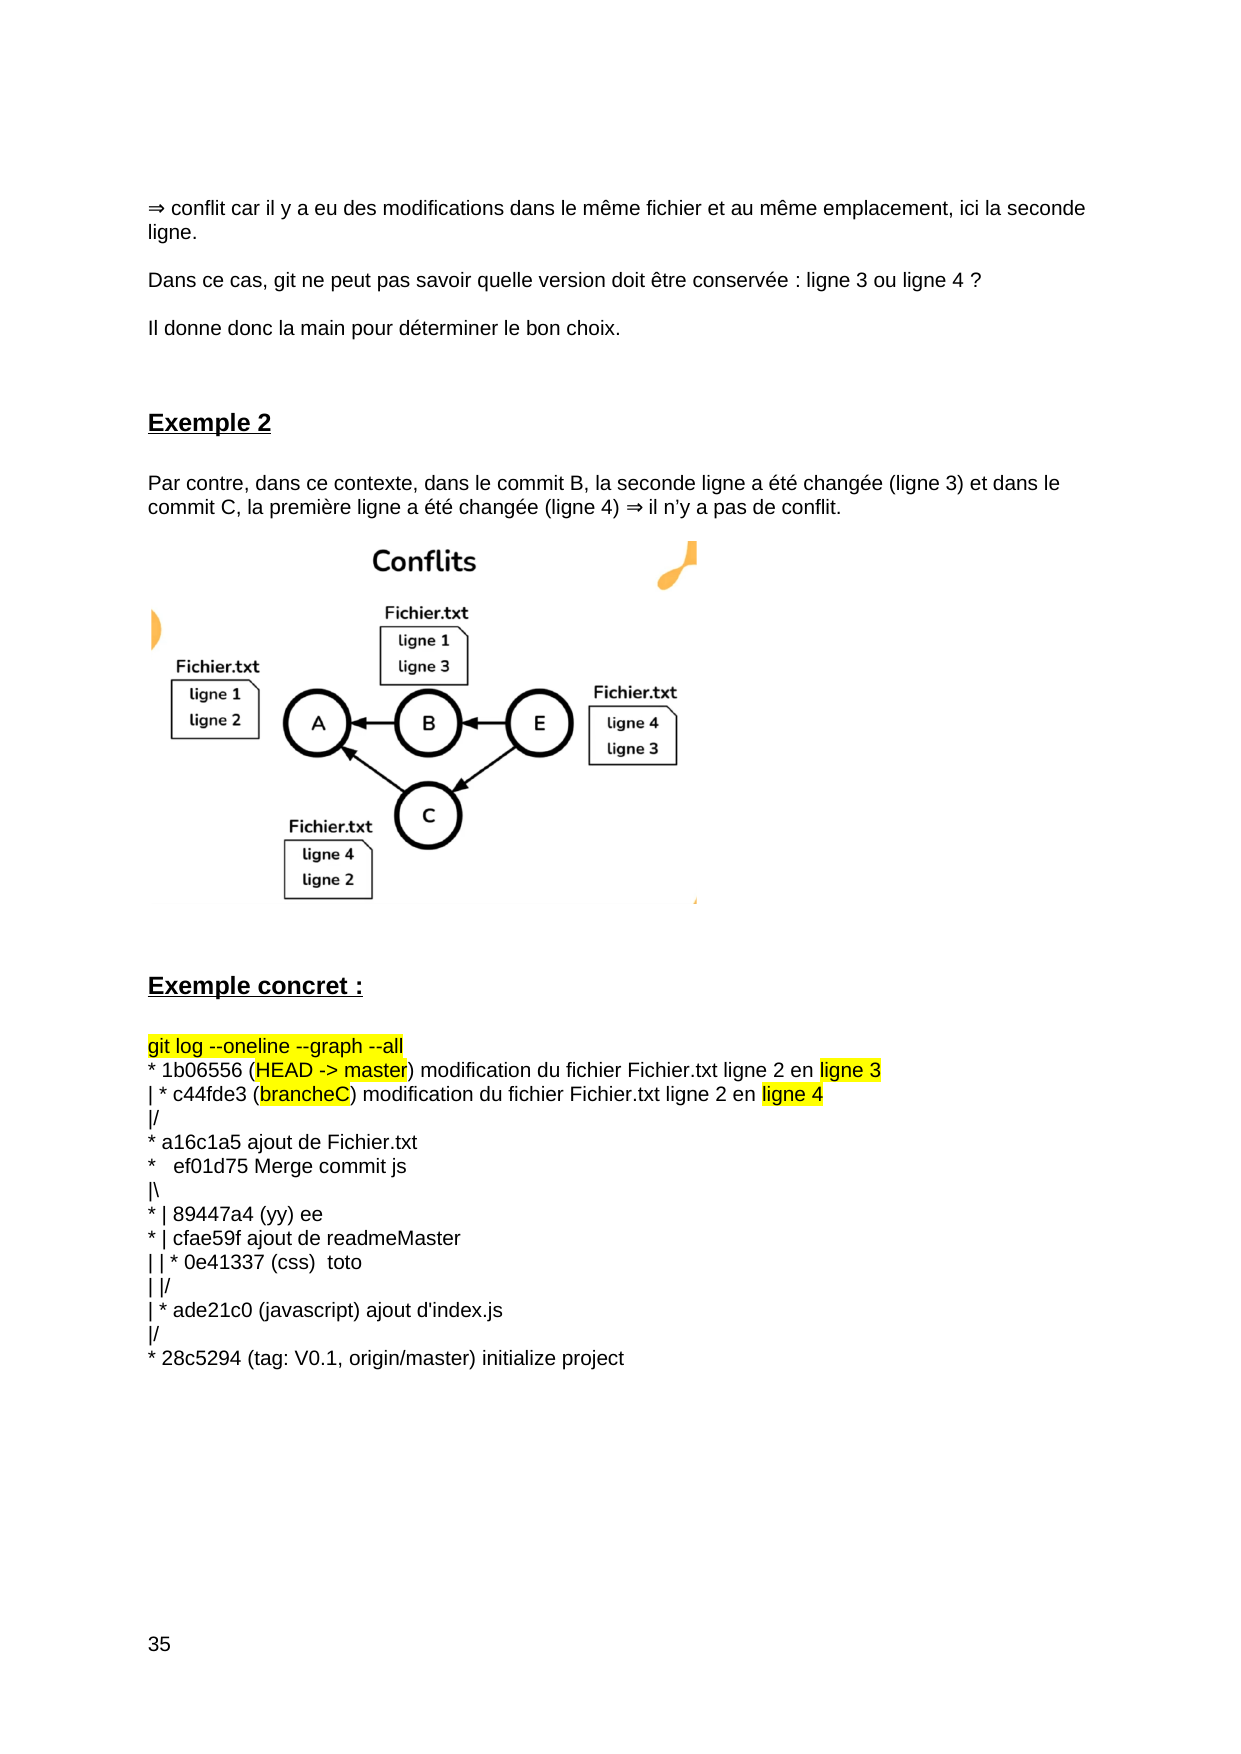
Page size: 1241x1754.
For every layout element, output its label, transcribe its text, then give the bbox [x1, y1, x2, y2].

text | | * 0e41337 (css) toto [148, 1250, 1093, 1274]
text Par contre, dans ce contexte, dans le commit B, la seconde ligne a été changée (ligne 3) et dans le commit C, la première ligne a été changée (ligne 4) ⇒ il n’y a pas de conflit. [148, 471, 1093, 519]
text * 28c5294 (tag: V0.1, origin/master) initialize project [148, 1346, 1093, 1370]
text | * ade21c0 (javascript) ajout d'index.js [148, 1298, 1093, 1322]
text Dans ce cas, git ne peut pas savoir quelle version doit être conservée : ligne 3 ou ligne 4 ? [148, 267, 1093, 291]
text |/ [148, 1322, 1093, 1346]
subtitle Exemple 2 [148, 408, 1093, 437]
text Il donne donc la main pour déterminer le bon choix. [148, 315, 1093, 339]
text git log --oneline --graph --all [148, 1034, 1093, 1058]
text ⇒ conflit car il y a eu des modifications dans le même fichier et au même emplacement, ici la seconde ligne. [148, 196, 1093, 243]
text | |/ [148, 1274, 1093, 1298]
text |\ [148, 1178, 1093, 1202]
text | * c44fde3 (brancheC) modification du fichier Fichier.txt ligne 2 en ligne 4 [148, 1082, 1093, 1106]
text * ef01d75 Merge commit js [148, 1154, 1093, 1178]
text * 1b06556 (HEAD -> master) modification du fichier Fichier.txt ligne 2 en ligne 3 [148, 1058, 1093, 1082]
text * | 89447a4 (yy) ee [148, 1202, 1093, 1226]
subtitle Exemple concret : [148, 971, 1093, 1000]
text * a16c1a5 ajout de Fichier.txt [148, 1130, 1093, 1154]
text * | cfae59f ajout de readmeMaster [148, 1226, 1093, 1250]
text |/ [148, 1106, 1093, 1130]
picture [151, 541, 697, 904]
